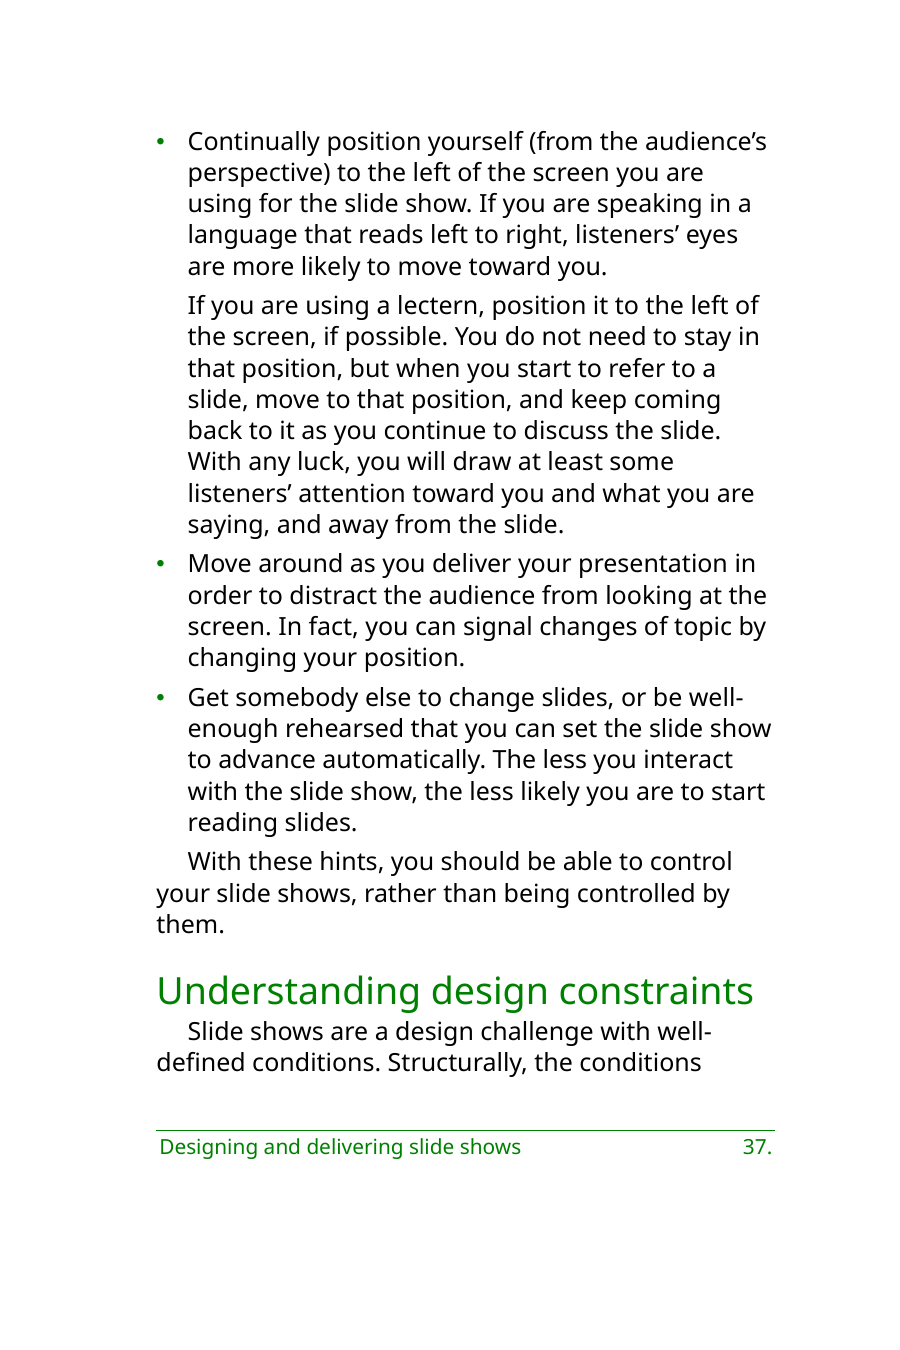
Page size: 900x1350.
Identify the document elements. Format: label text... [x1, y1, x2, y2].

subtitle Understanding design constraints [156, 964, 775, 1016]
list Move around as you deliver your presentation in order to distract the audience from looking at the screen. In fact, you can signal changes of topic by changing your position. [156, 548, 775, 673]
list Get somebody else to change slides, or be well-enough rehearsed that you can set the slide show to advance automatically. The less you interact with the slide show, the less likely you are to start reading slides. [156, 681, 775, 837]
list Continually position yourself (from the audience’s perspective) to the left of the screen you are using for the slide show. If you are speaking in a language that reads left to right, listeners’ eyes are more likely to move toward you. [156, 125, 775, 281]
text If you are using a lectern, position it to the left of the screen, if possible. You do not need to stay in that position, but when you start to refer to a slide, move to that position, and keep coming back to it as you continue to discuss the slide. With any luck, you will draw at least some listeners’ attention toward you and what you are saying, and away from the slide. [187, 289, 775, 539]
text Slide shows are a design challenge with well-defined conditions. Structurally, the conditions [156, 1016, 775, 1078]
text With these hints, you should be able to control your slide shows, rather than being controlled by them. [156, 846, 775, 939]
